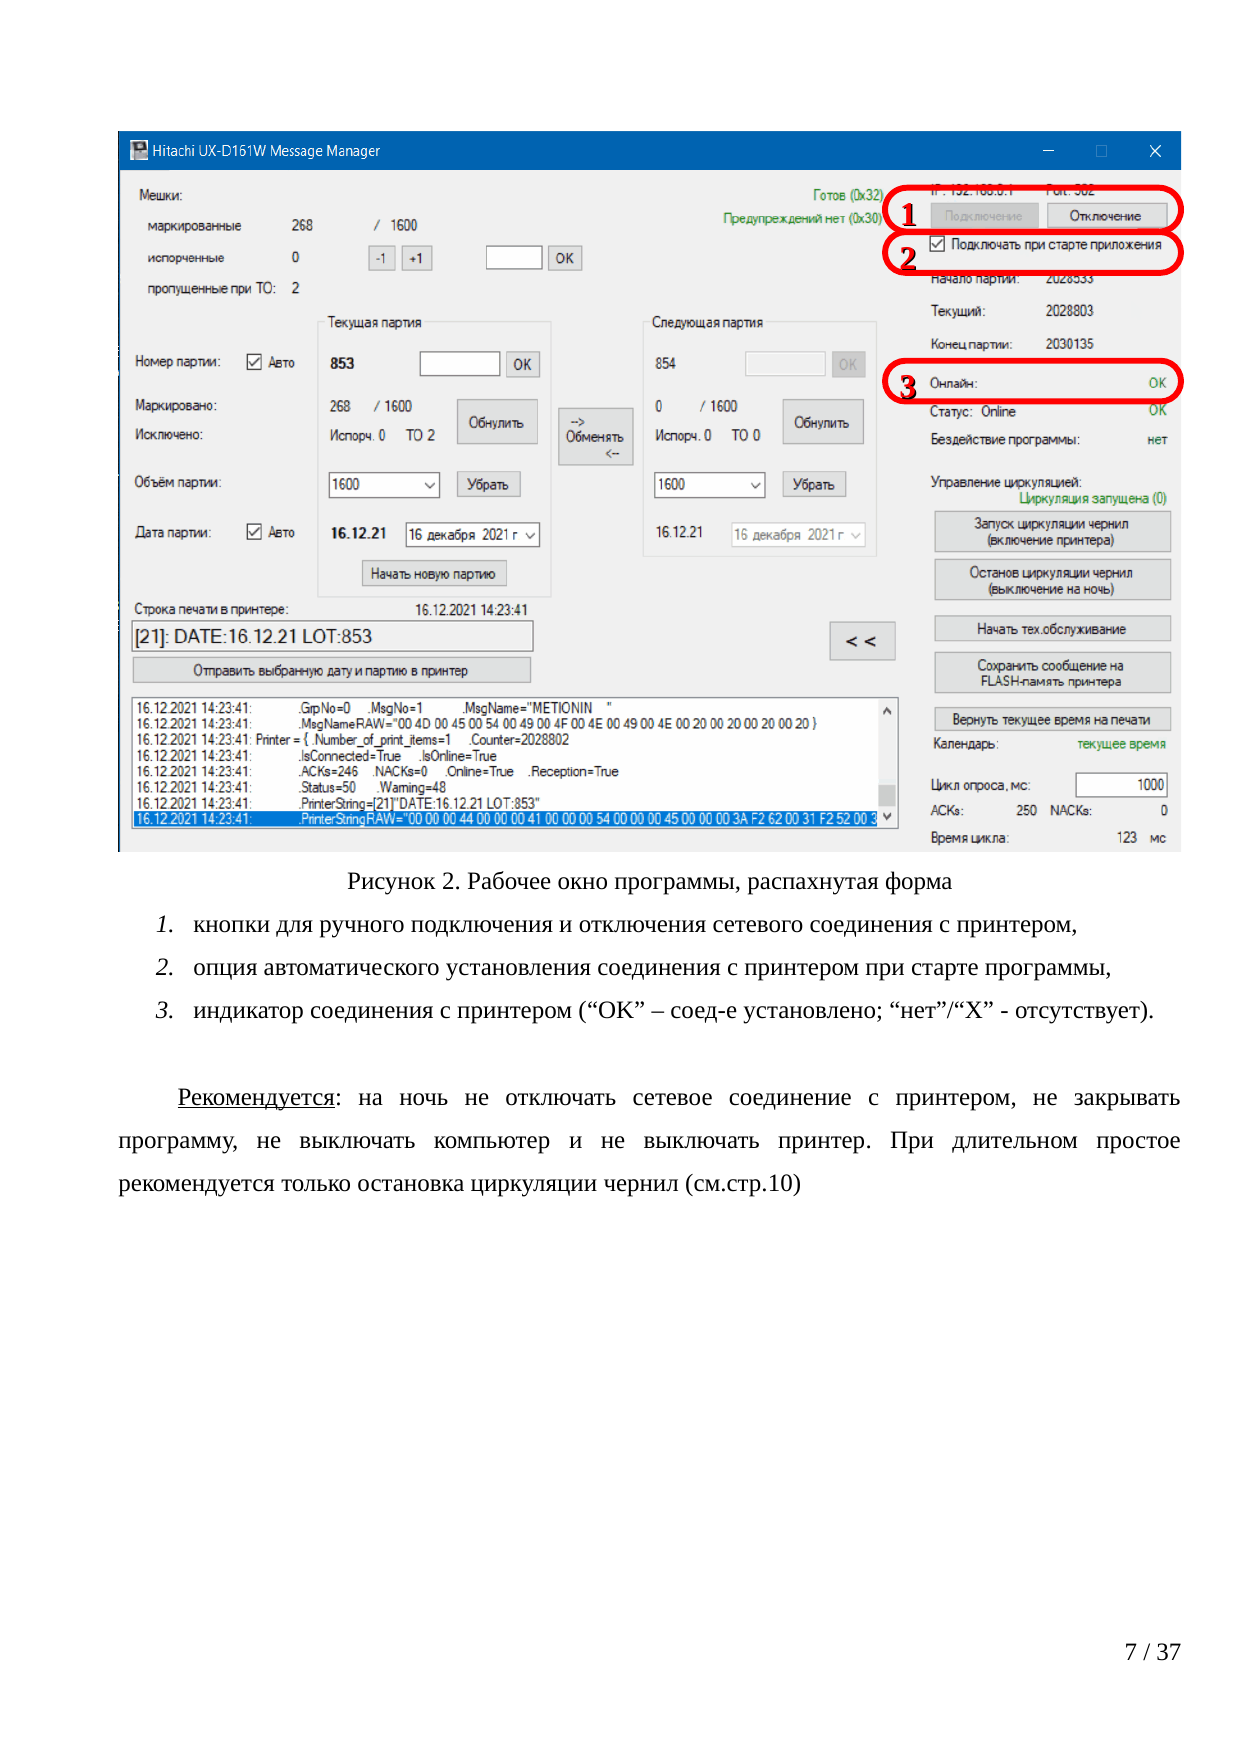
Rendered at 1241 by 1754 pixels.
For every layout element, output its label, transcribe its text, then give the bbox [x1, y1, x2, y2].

list опция автоматического установления соединения с принтером при старте программы, [156, 952, 1181, 981]
list кнопки для ручного подключения и отключения сетевого соединения с принтером, [156, 909, 1181, 938]
text Рекомендуется: на ночь не отключать сетевое соединение с принтером, не закрывать программу, не выключать компьютер и не выключать принтер. При длительном простое рекомендуется только остановка циркуляции чернил (см.стр.10) [118, 1082, 1181, 1197]
list индикатор соединения с принтером (“OK” – соед-е установлено; “нет”/“X” - отсутствует). [156, 995, 1181, 1024]
text Рисунок 2. Рабочее окно программы, распахнутая форма [118, 866, 1181, 895]
